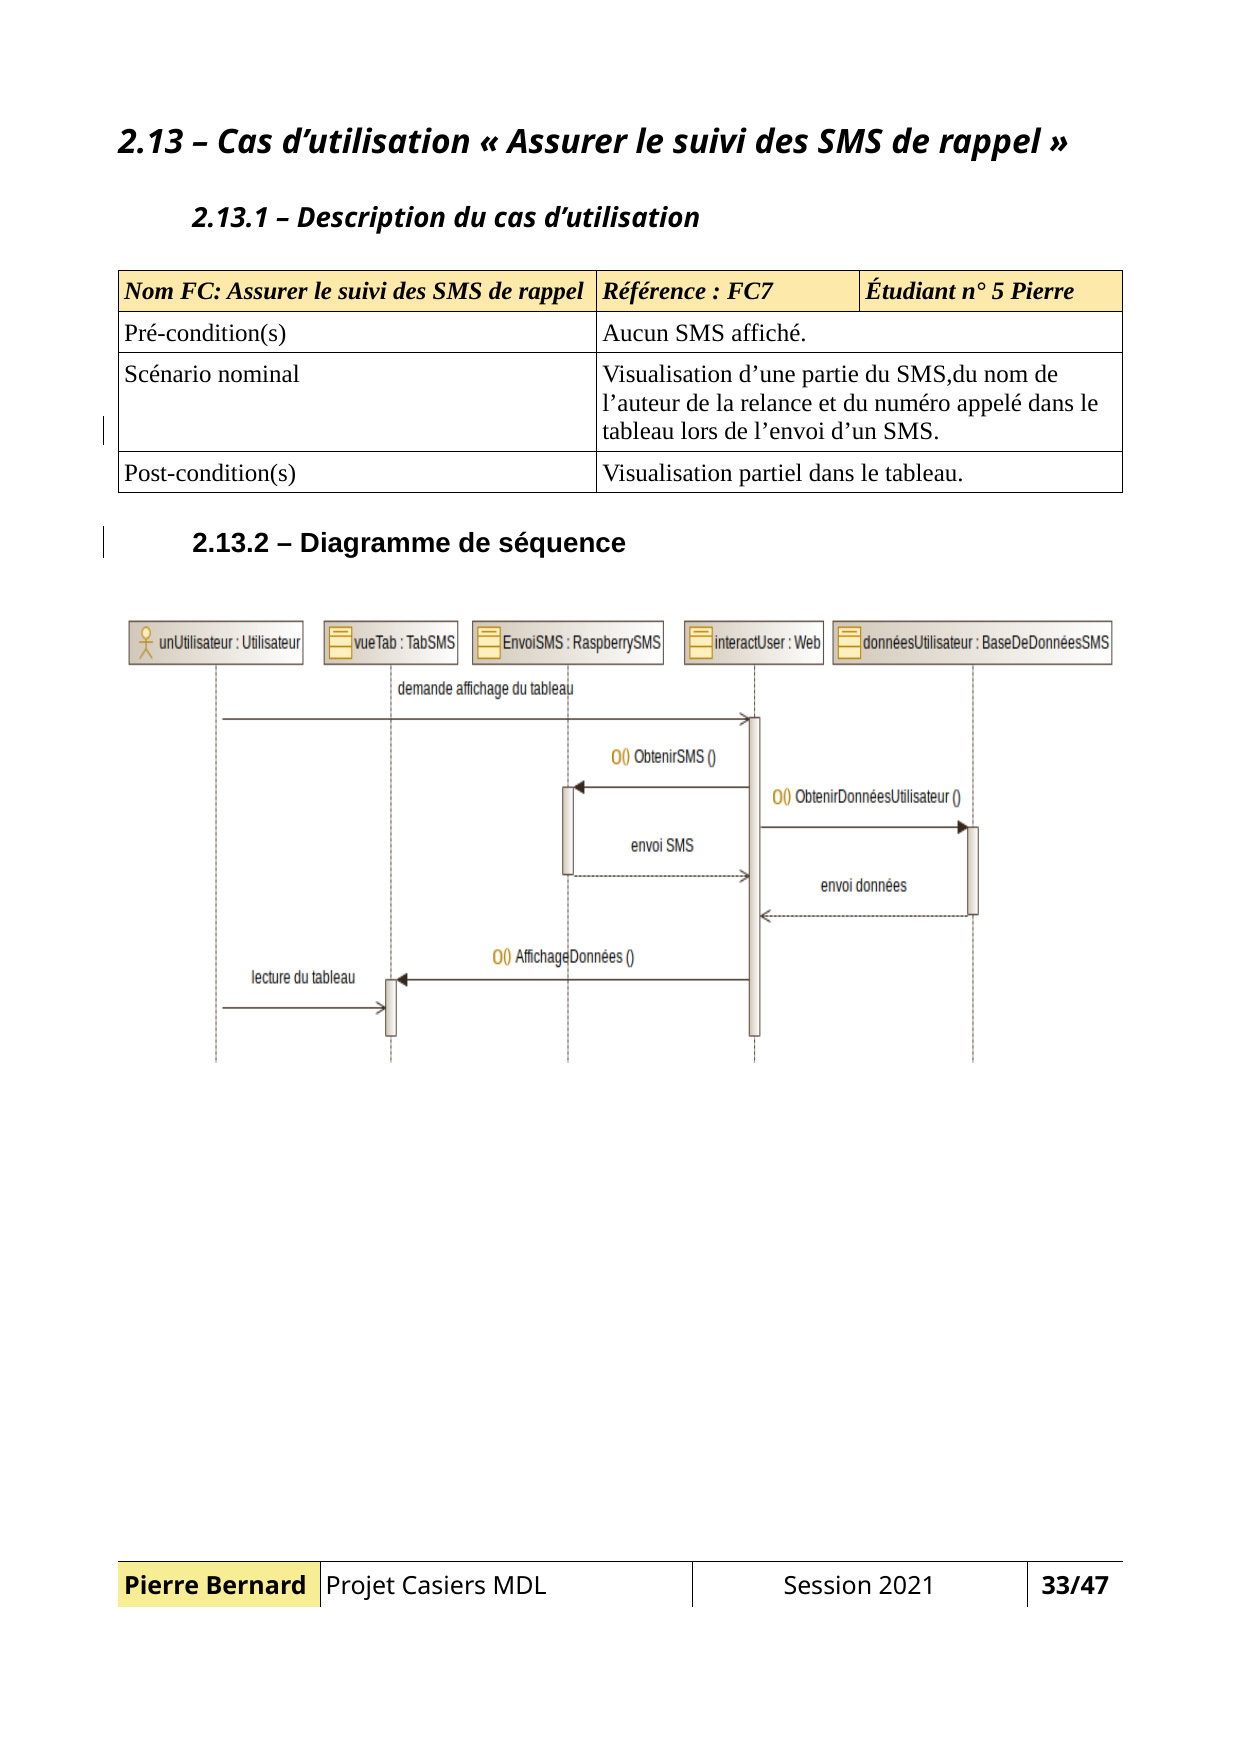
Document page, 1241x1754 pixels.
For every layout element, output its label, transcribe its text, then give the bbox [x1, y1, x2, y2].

table_cell Visualisation d’une partie du SMS,du nom de l’auteur de la relance et du numéro appelé dans le tableau lors de l’envoi d’un SMS. [597, 353, 1122, 451]
picture [118, 606, 1123, 1063]
table_header Nom FC: Assurer le suivi des SMS de rappel [119, 271, 596, 311]
table_cell Pré-condition(s) [119, 312, 596, 352]
table_cell Visualisation partiel dans le tableau. [597, 452, 1122, 492]
subtitle 2.13.2 – Diagramme de séquence [118, 526, 1122, 558]
subtitle 2.13.1 – Description du cas d’utilisation [118, 198, 1122, 236]
subtitle 2.13 – Cas d’utilisation « Assurer le suivi des SMS de rappel » [118, 118, 1122, 164]
table_cell Post-condition(s) [119, 452, 596, 492]
table_cell Aucun SMS affiché. [597, 312, 1122, 352]
table_cell Scénario nominal [119, 353, 596, 451]
table_header Référence : FC7 [597, 271, 859, 311]
table_header Étudiant n° 5 Pierre [860, 271, 1122, 311]
